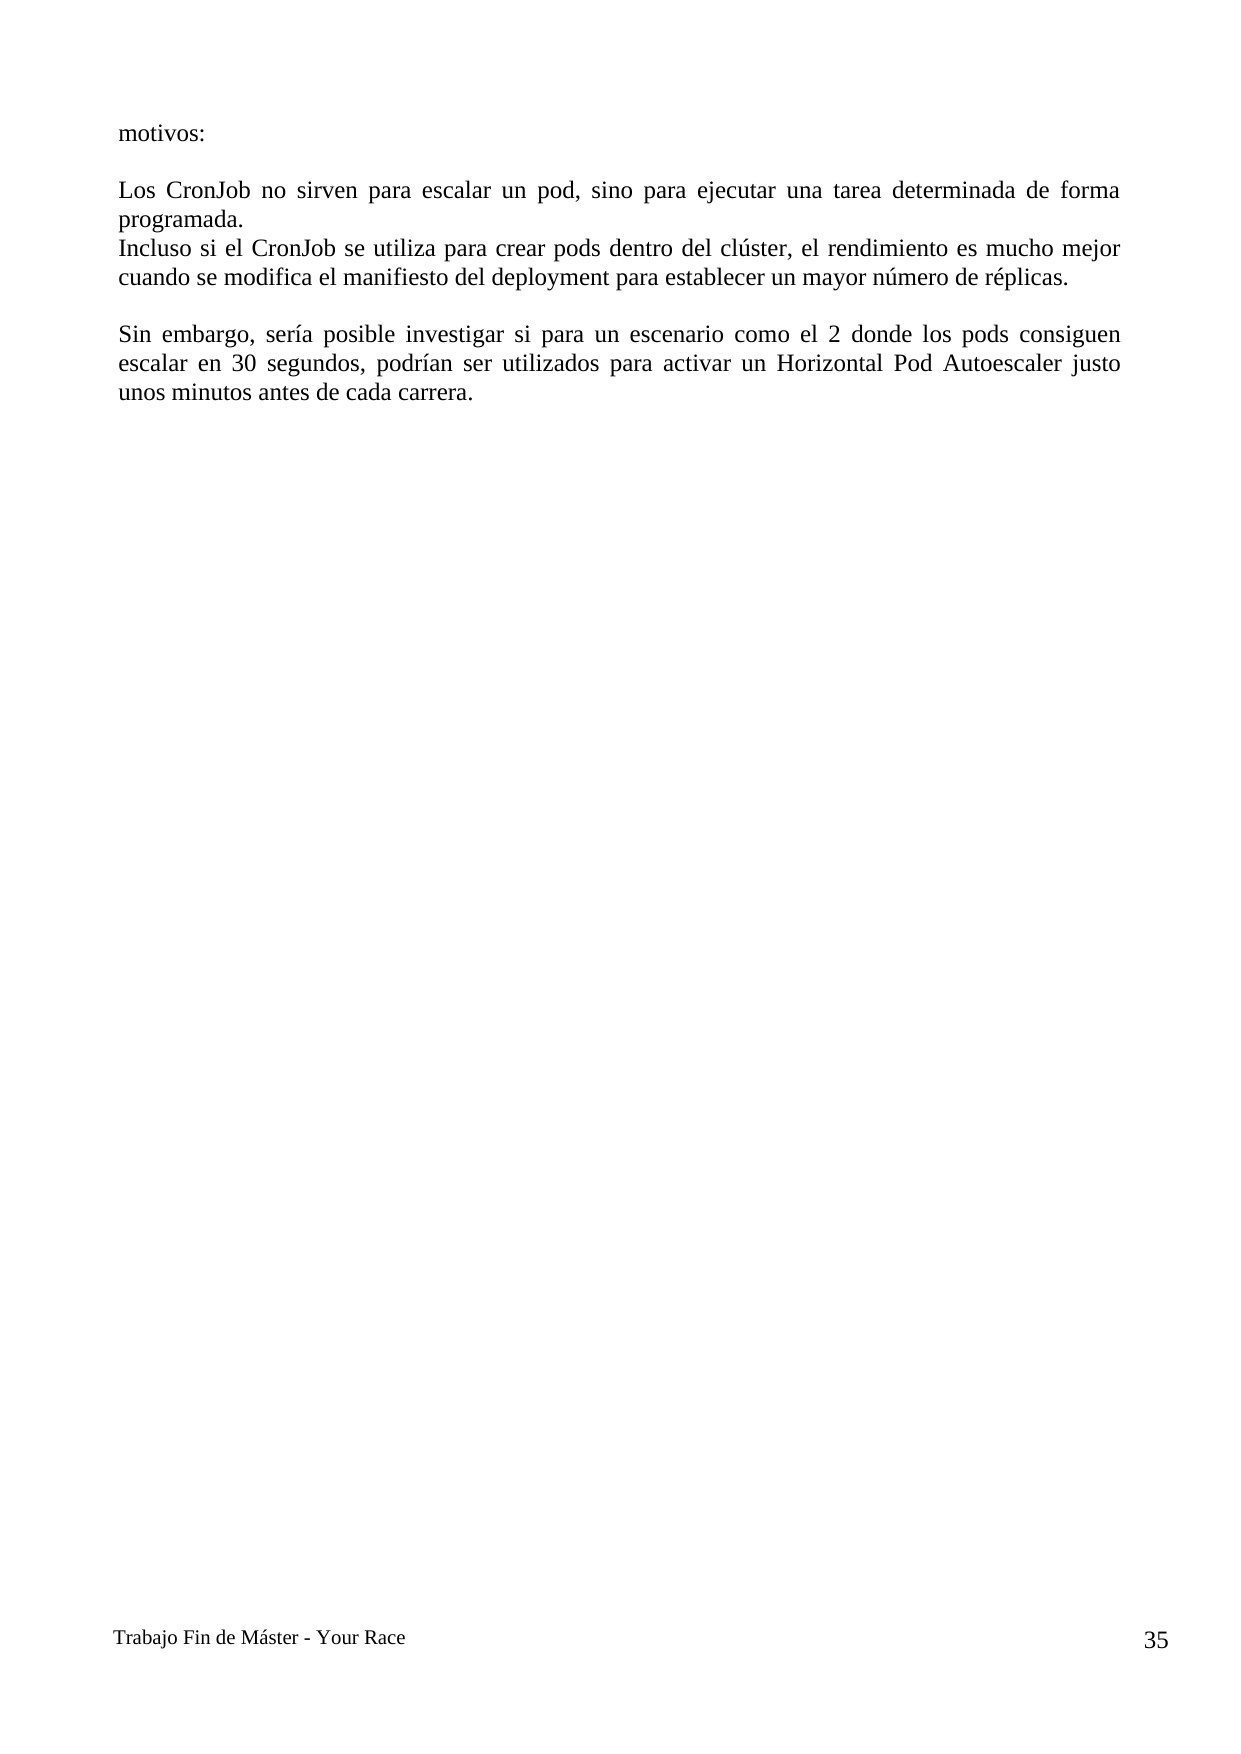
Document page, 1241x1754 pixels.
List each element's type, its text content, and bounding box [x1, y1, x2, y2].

text Los CronJob no sirven para escalar un pod, sino para ejecutar una tarea determinada de forma programada. [118, 176, 1122, 233]
text Sin embargo, sería posible investigar si para un escenario como el 2 donde los pods consiguen escalar en 30 segundos, podrían ser utilizados para activar un Horizontal Pod Autoescaler justo unos minutos antes de cada carrera. [118, 319, 1122, 406]
text Incluso si el CronJob se utiliza para crear pods dentro del clúster, el rendimiento es mucho mejor cuando se modifica el manifiesto del deployment para establecer un mayor número de réplicas. [118, 233, 1122, 291]
text motivos: [118, 118, 1122, 147]
